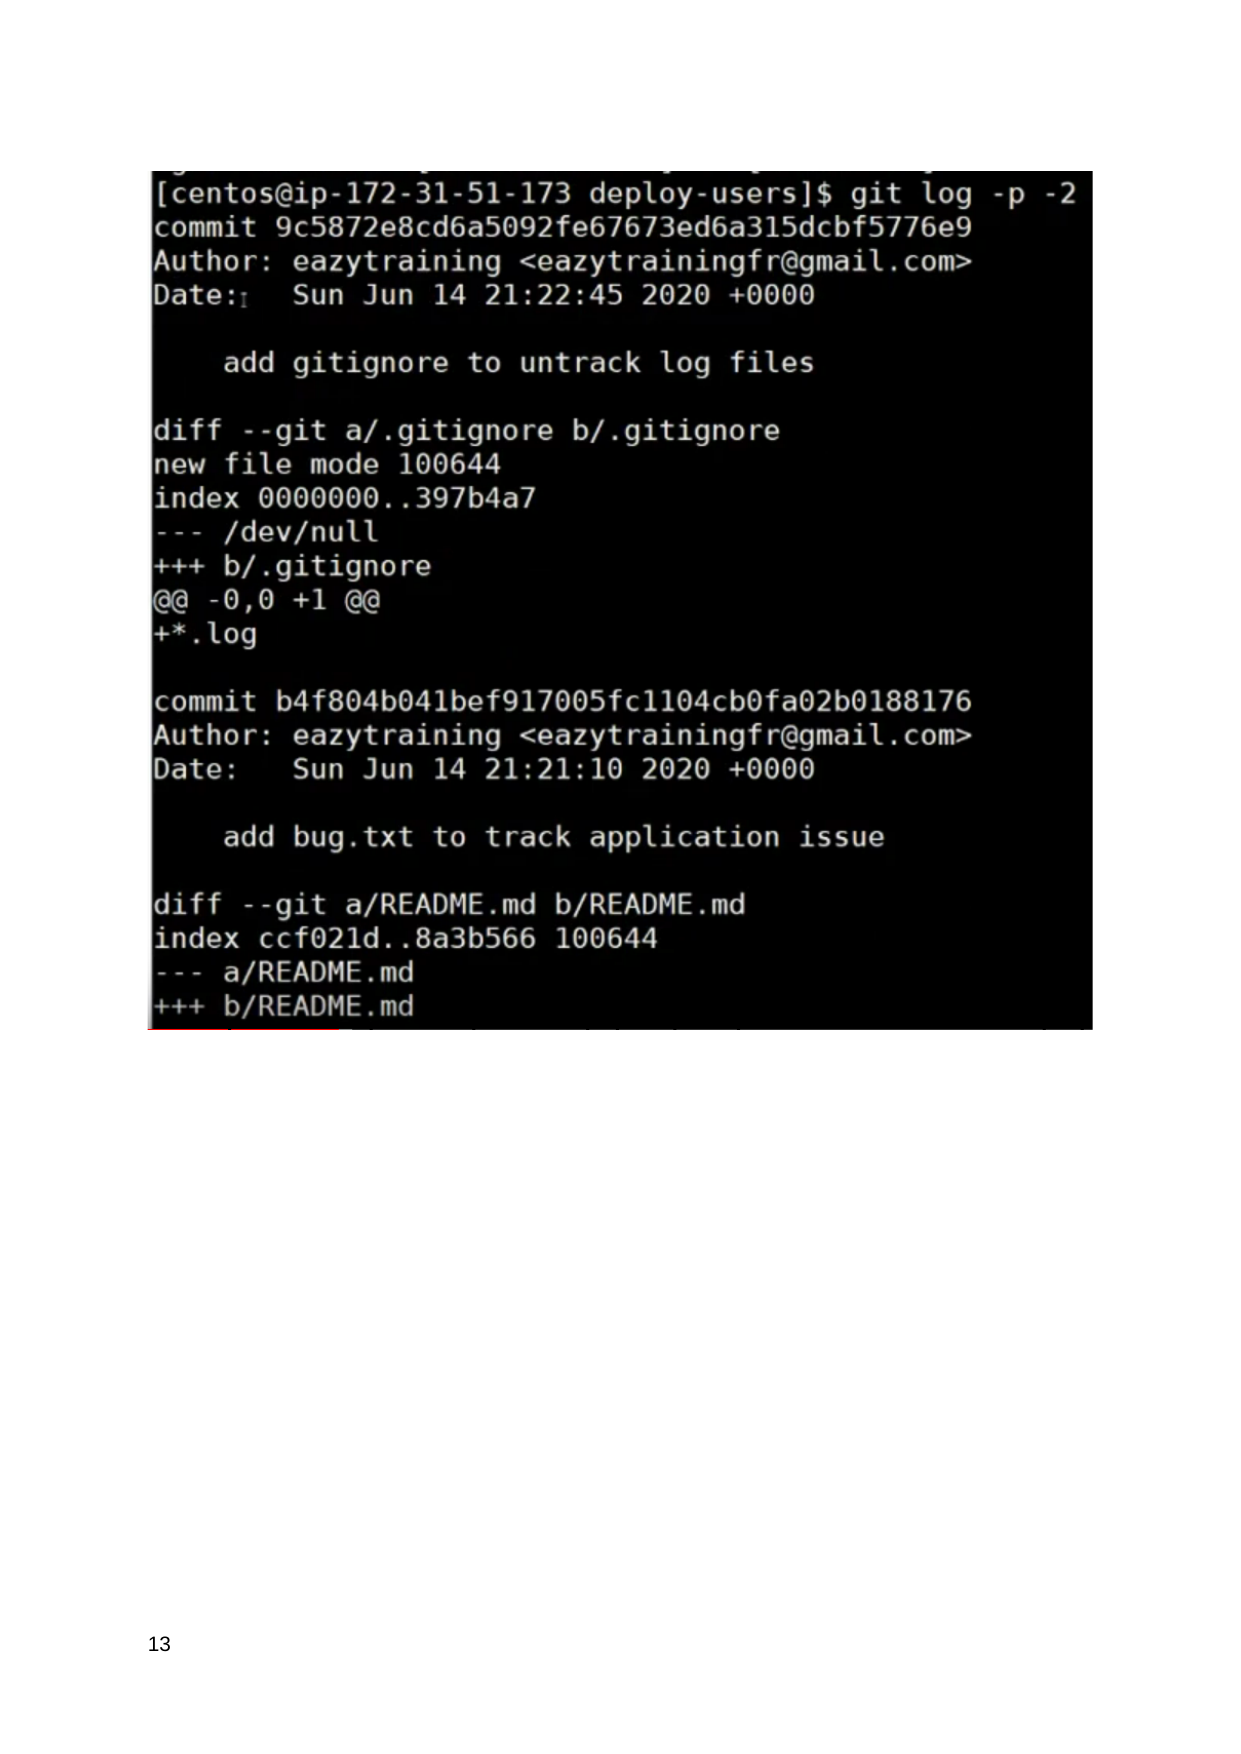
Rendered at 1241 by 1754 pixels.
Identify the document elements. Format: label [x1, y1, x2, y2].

picture [147, 171, 1093, 1030]
